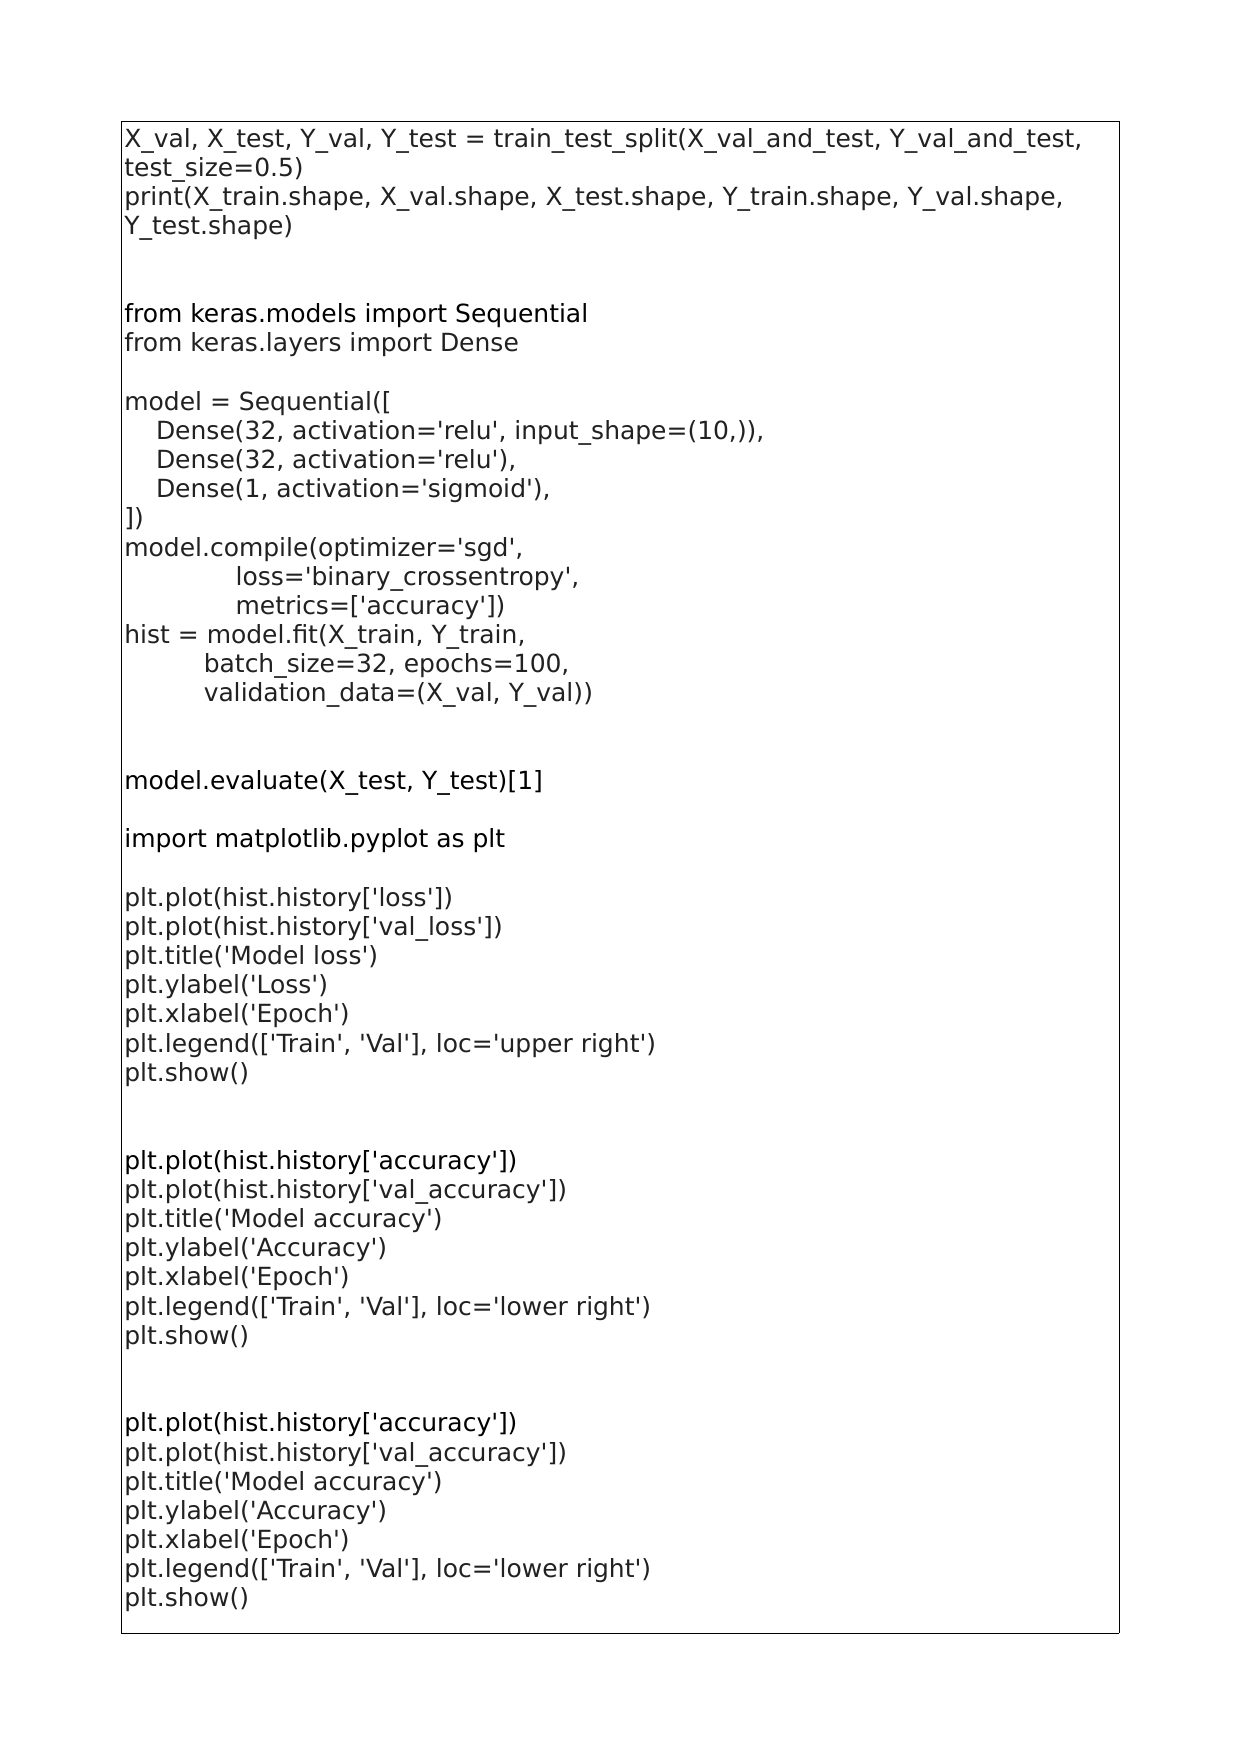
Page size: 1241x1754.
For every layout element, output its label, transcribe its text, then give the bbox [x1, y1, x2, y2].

text plt.plot(hist.history['loss']) [124, 883, 1116, 912]
text hist = model.fit(X_train, Y_train, [124, 620, 1116, 649]
text from keras.models import Sequential [124, 299, 1116, 328]
text from keras.layers import Dense [124, 328, 1116, 358]
text ]) [124, 503, 1116, 533]
text plt.ylabel('Loss') [124, 971, 1116, 1000]
text plt.show() [124, 1058, 1116, 1087]
text batch_size=32, epochs=100, [124, 649, 1116, 678]
text plt.plot(hist.history['val_accuracy']) [124, 1175, 1116, 1204]
text plt.plot(hist.history['val_accuracy']) [124, 1438, 1116, 1467]
text Dense(1, activation='sigmoid'), [124, 474, 1116, 503]
text plt.plot(hist.history['val_loss']) [124, 912, 1116, 941]
text X_val, X_test, Y_val, Y_test = train_test_split(X_val_and_test, Y_val_and_test, test_size=0.5) [124, 124, 1116, 182]
text plt.show() [124, 1584, 1116, 1613]
text plt.legend(['Train', 'Val'], loc='lower right') [124, 1292, 1116, 1321]
text model = Sequential([ [124, 387, 1116, 416]
text Dense(32, activation='relu'), [124, 445, 1116, 474]
text plt.ylabel('Accuracy') [124, 1496, 1116, 1525]
text plt.plot(hist.history['accuracy']) [124, 1409, 1116, 1438]
text plt.xlabel('Epoch') [124, 1262, 1116, 1292]
text plt.title('Model loss') [124, 941, 1116, 971]
text metrics=['accuracy']) [124, 591, 1116, 620]
text plt.xlabel('Epoch') [124, 1000, 1116, 1029]
text plt.title('Model accuracy') [124, 1467, 1116, 1496]
text plt.legend(['Train', 'Val'], loc='upper right') [124, 1029, 1116, 1058]
text plt.ylabel('Accuracy') [124, 1233, 1116, 1262]
text model.compile(optimizer='sgd', [124, 533, 1116, 562]
text plt.legend(['Train', 'Val'], loc='lower right') [124, 1554, 1116, 1584]
text print(X_train.shape, X_val.shape, X_test.shape, Y_train.shape, Y_val.shape, Y_test.shape) [124, 182, 1116, 241]
text plt.xlabel('Epoch') [124, 1525, 1116, 1554]
text plt.title('Model accuracy') [124, 1204, 1116, 1233]
text loss='binary_crossentropy', [124, 562, 1116, 591]
text validation_data=(X_val, Y_val)) [124, 678, 1116, 708]
text model.evaluate(X_test, Y_test)[1] [124, 766, 1116, 796]
text plt.plot(hist.history['accuracy']) [124, 1146, 1116, 1175]
text plt.show() [124, 1321, 1116, 1350]
text Dense(32, activation='relu', input_shape=(10,)), [124, 416, 1116, 445]
text import matplotlib.pyplot as plt [124, 825, 1116, 854]
